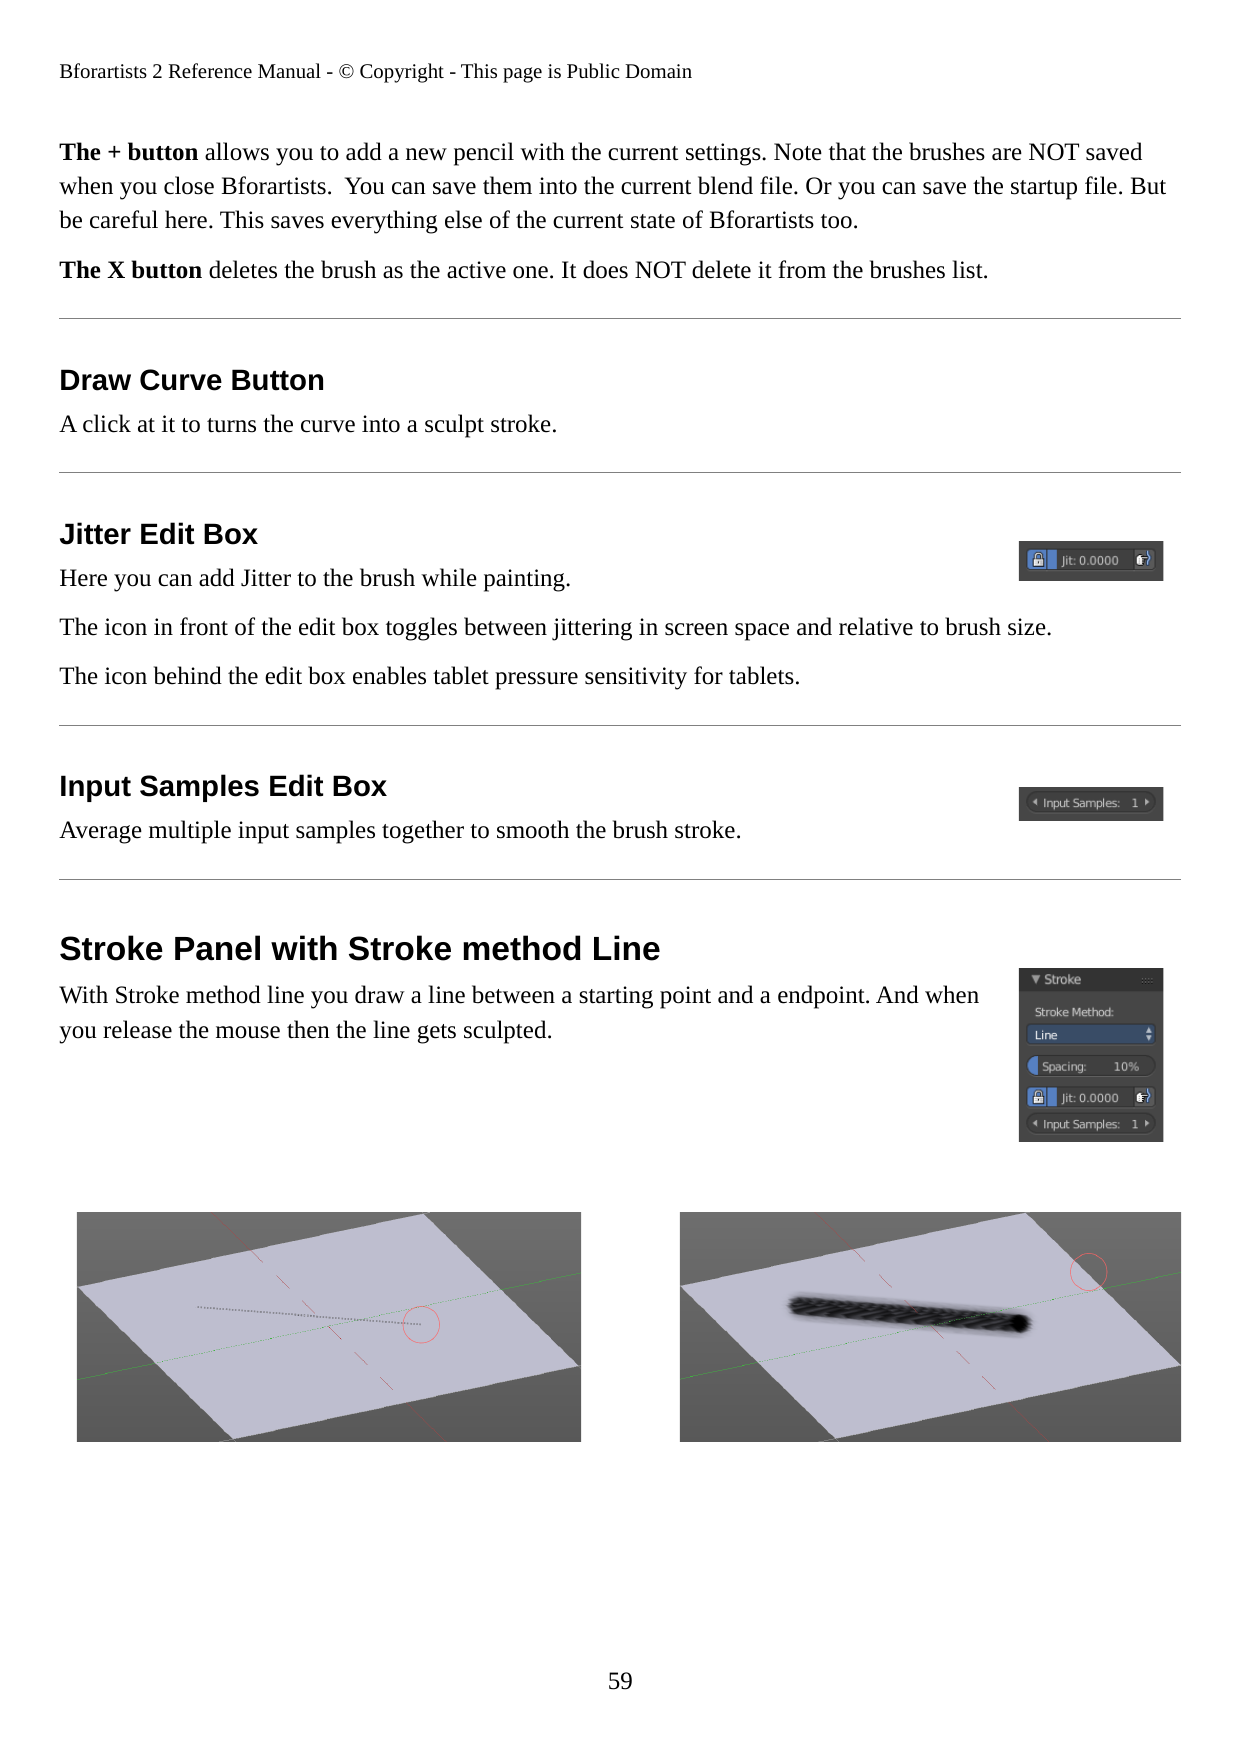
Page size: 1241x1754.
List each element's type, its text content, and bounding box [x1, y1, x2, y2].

picture [76, 1212, 582, 1442]
subtitle Stroke Panel with Stroke method Line [59, 929, 1181, 968]
picture [1018, 968, 1164, 1142]
text The icon in front of the edit box toggles between jittering in screen space and relative to brush size. [59, 612, 1181, 641]
text Here you can add Jitter to the brush while painting. [59, 563, 1181, 592]
picture [1018, 787, 1164, 821]
subtitle Draw Curve Button [59, 362, 1181, 396]
text The + button allows you to add a new pencil with the current settings. Note that the brushes are NOT saved when you close Bforartists. You can save them into the current blend file. Or you can save the startup file. But be careful here. This saves everything else of the current state of Bforartists too. [59, 137, 1181, 234]
subtitle Input Samples Edit Box [59, 769, 1181, 802]
text The X button deletes the brush as the active one. It does NOT delete it from the brushes list. [59, 255, 1181, 283]
text A click at it to turns the curve into a sculpt stroke. [59, 409, 1181, 437]
picture [679, 1212, 1182, 1442]
text With Stroke method line you draw a line between a starting point and a endpoint. And when you release the mouse then the line gets sculpted. [59, 980, 1018, 1043]
text Average multiple input samples together to smooth the brush stroke. [59, 815, 1181, 844]
text The icon behind the edit box enables tablet pressure sensitivity for tablets. [59, 661, 1181, 690]
subtitle Jitter Edit Box [59, 517, 1181, 550]
picture [1018, 541, 1164, 581]
